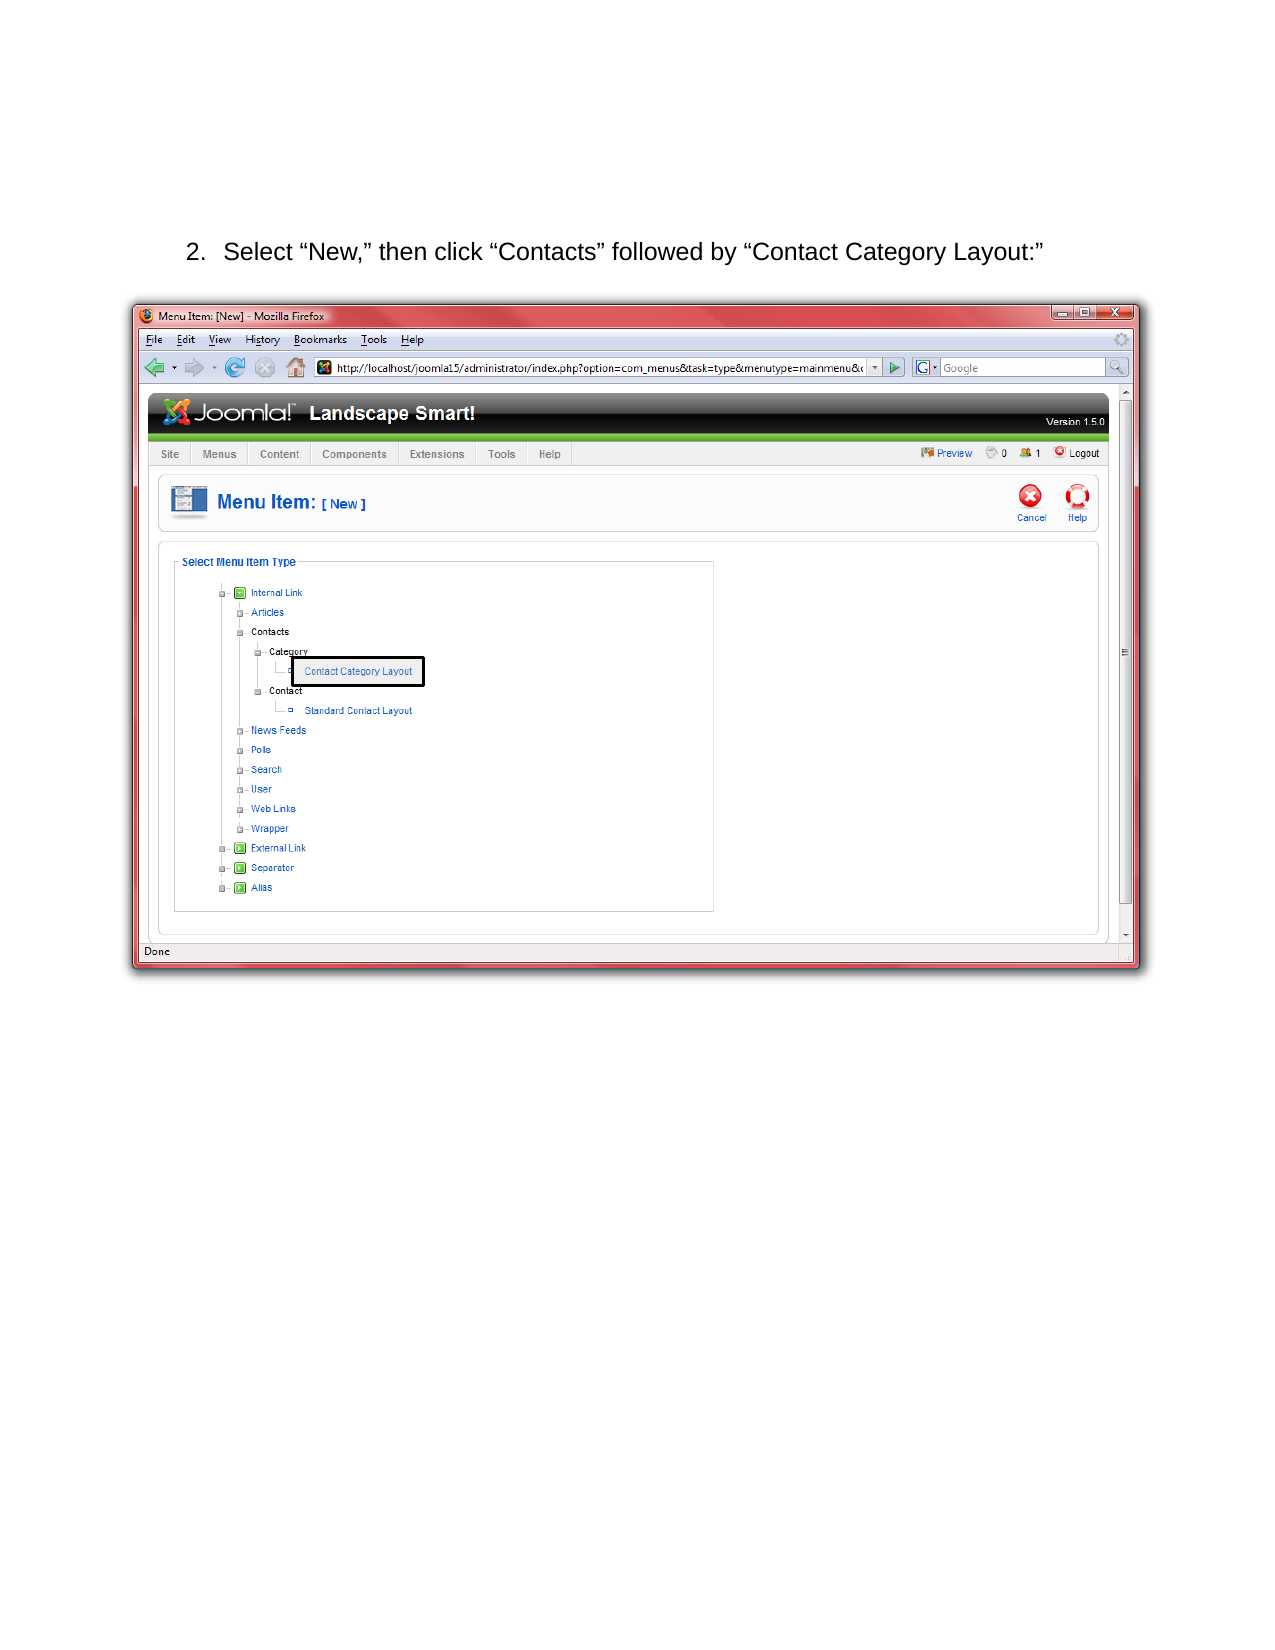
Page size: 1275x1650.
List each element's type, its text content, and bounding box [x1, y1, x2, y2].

picture [119, 291, 1156, 985]
list Select “New,” then click “Contacts” followed by “Contact Category Layout:” [186, 237, 1157, 265]
